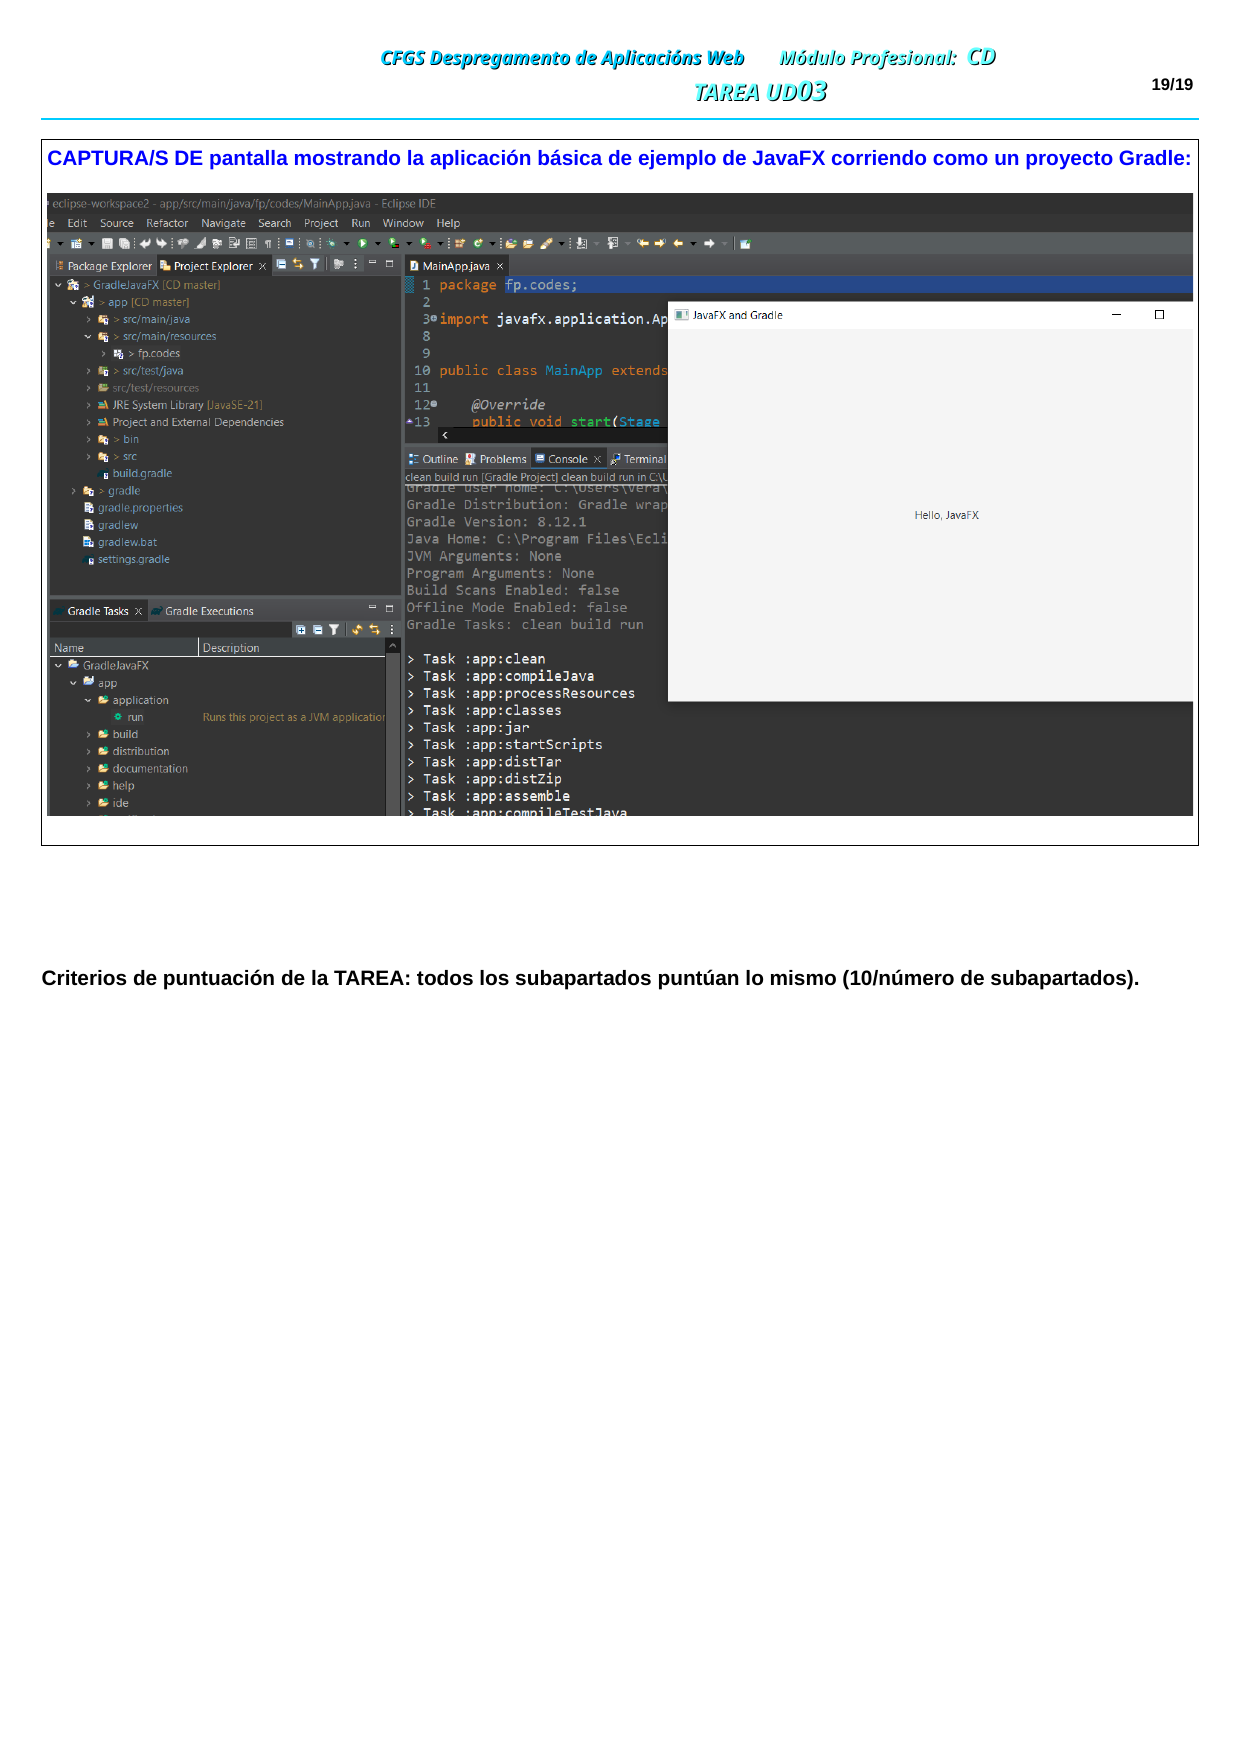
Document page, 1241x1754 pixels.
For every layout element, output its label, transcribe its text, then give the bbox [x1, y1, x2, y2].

text Criterios de puntuación de la TAREA: todos los subapartados puntúan lo mismo (10/número de subapartados). [41, 966, 1199, 990]
picture [47, 193, 1194, 816]
table_header CAPTURA/S DE pantalla mostrando la aplicación básica de ejemplo de JavaFX corriendo como un proyecto Gradle: [42, 140, 1198, 845]
